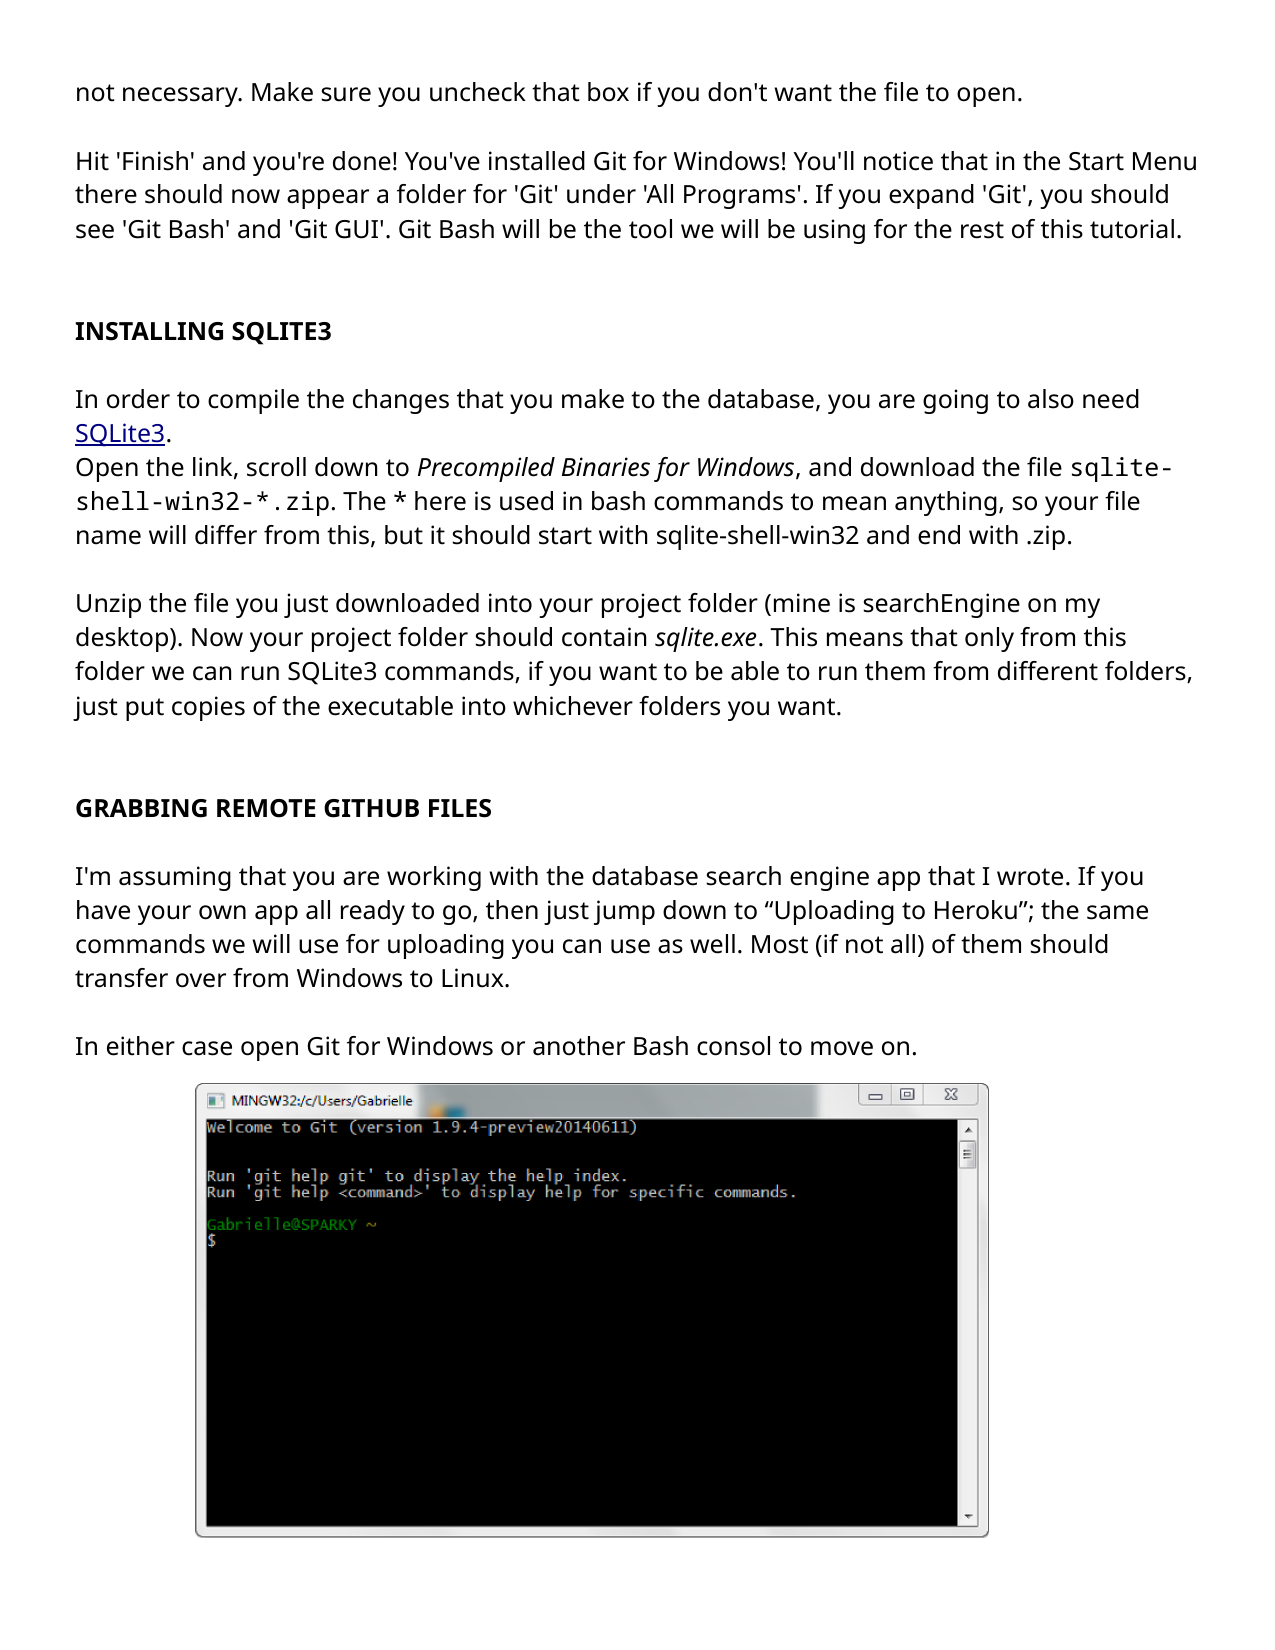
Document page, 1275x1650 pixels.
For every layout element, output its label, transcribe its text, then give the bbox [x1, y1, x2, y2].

text not necessary. Make sure you uncheck that box if you don't want the file to open. [75, 75, 1200, 109]
text INSTALLING SQLITE3 [75, 313, 1200, 347]
text Hit 'Finish' and you're done! You've installed Git for Windows! You'll notice that in the Start Menu there should now appear a folder for 'Git' under 'All Programs'. If you expand 'Git', you should see 'Git Bash' and 'Git GUI'. Git Bash will be the tool we will be using for the rest of this tutorial. [75, 143, 1200, 245]
text Open the link, scroll down to Precompiled Binaries for Windows, and download the file sqlite-shell-win32-*.zip. The * here is used in bash commands to mean anything, so your file name will differ from this, but it should start with sqlite-shell-win32 and end with .zip. [75, 450, 1200, 552]
text In order to compile the changes that you make to the database, you are going to also need SQLite3. [75, 382, 1200, 450]
text Unzip the file you just downloaded into your project folder (mine is searchEngine on my desktop). Now your project folder should contain sqlite.exe. This means that only from this folder we can run SQLite3 commands, if you want to be able to run them from different folders, just put copies of the executable into whichever folders you want. [75, 586, 1200, 722]
text GRABBING REMOTE GITHUB FILES [75, 790, 1200, 824]
picture [195, 1083, 989, 1538]
text In either case open Git for Windows or another Bash consol to move on. [75, 1029, 1200, 1063]
text I'm assuming that you are working with the database search engine app that I wrote. If you have your own app all ready to go, then just jump down to “Uploading to Heroku”; the same commands we will use for uploading you can use as well. Most (if not all) of them should transfer over from Windows to Linux. [75, 858, 1200, 995]
